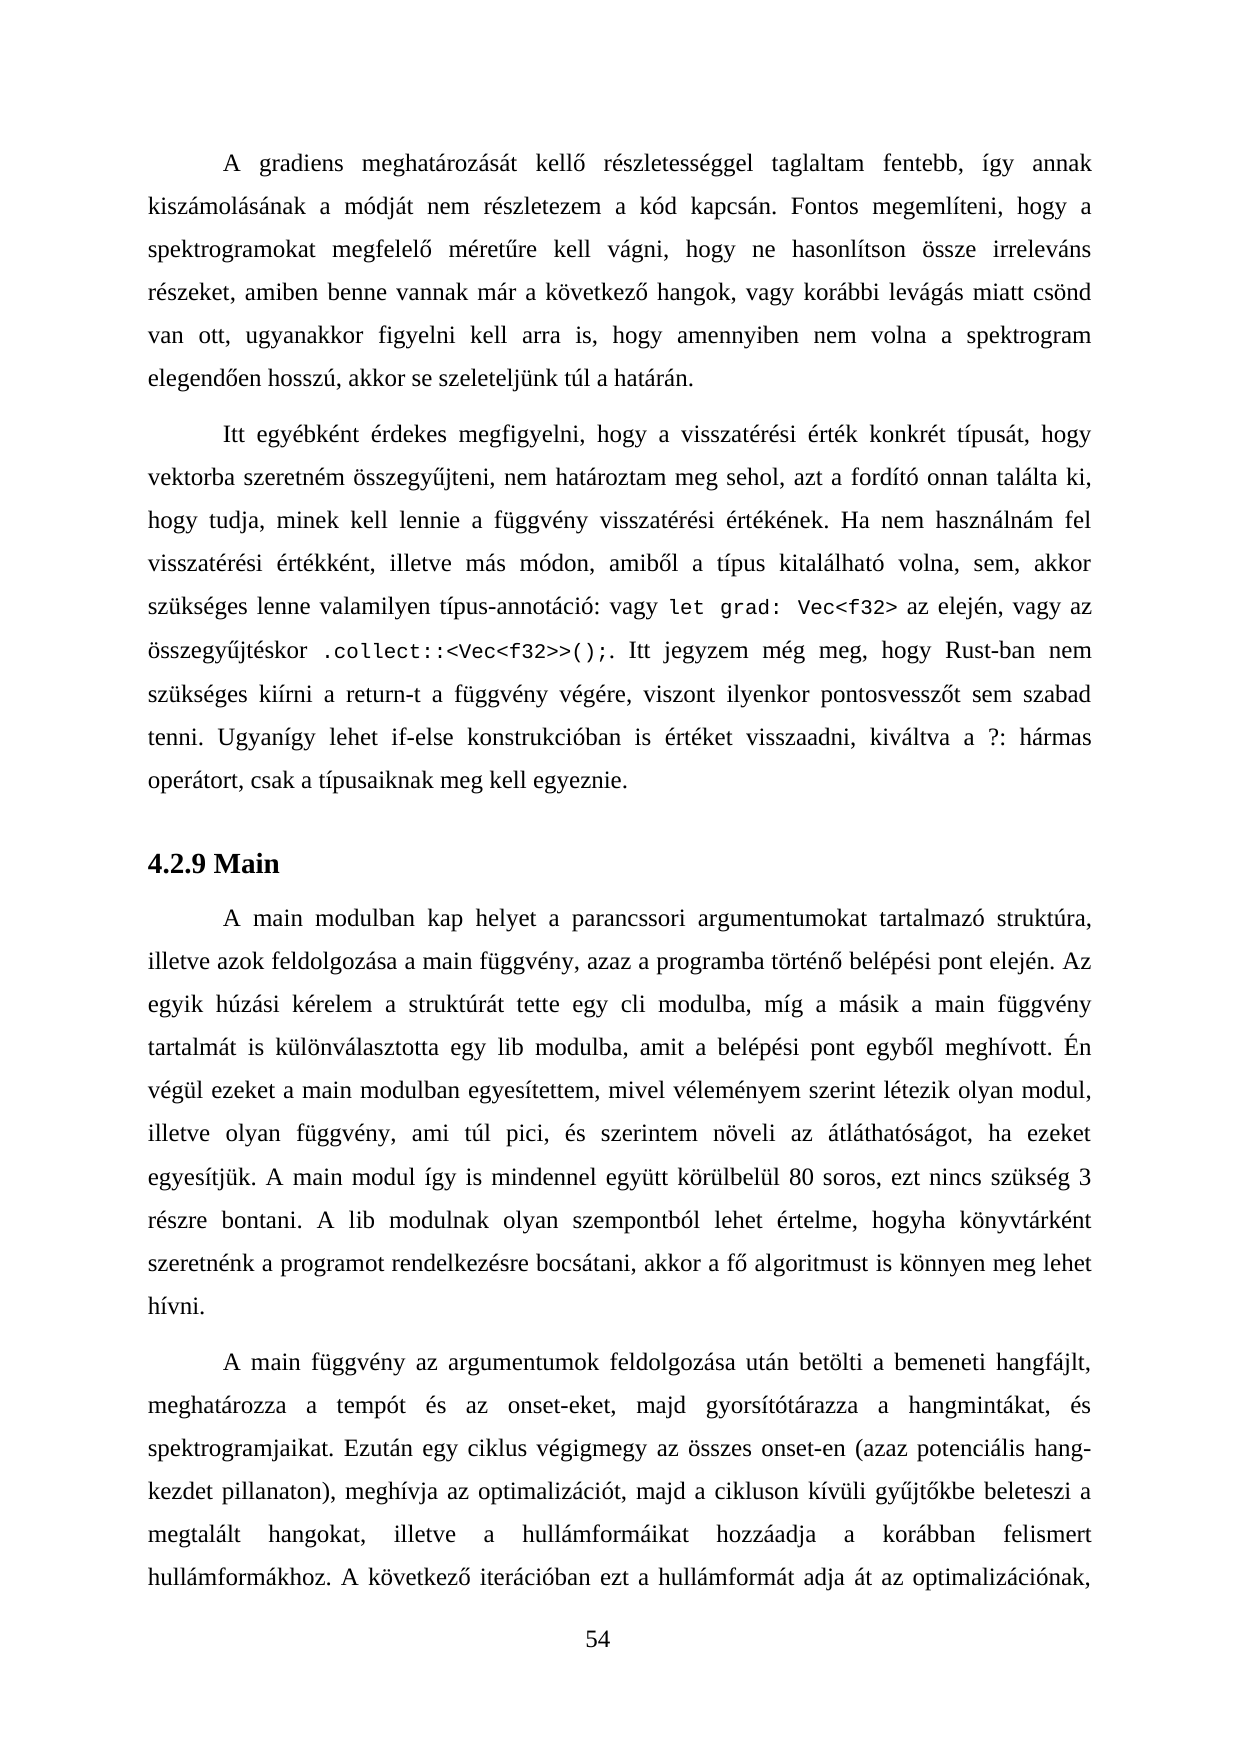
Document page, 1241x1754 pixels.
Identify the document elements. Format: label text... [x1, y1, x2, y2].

text Itt egyébként érdekes megfigyelni, hogy a visszatérési érték konkrét típusát, hogy vektorba szeretném összegyűjteni, nem határoztam meg sehol, azt a fordító onnan találta ki, hogy tudja, minek kell lennie a függvény visszatérési értékének. Ha nem használnám fel visszatérési értékként, illetve más módon, amiből a típus kitalálható volna, sem, akkor szükséges lenne valamilyen típus-annotáció: vagy let grad: Vec<f32> az elején, vagy az összegyűjtéskor .collect::<Vec<f32>>();. Itt jegyzem még meg, hogy Rust-ban nem szükséges kiírni a return-t a függvény végére, viszont ilyenkor pontosvesszőt sem szabad tenni. Ugyanígy lehet if-else konstrukcióban is értéket visszaadni, kiváltva a ?: hármas operátort, csak a típusaiknak meg kell egyeznie. [148, 419, 1092, 794]
text A gradiens meghatározását kellő részletességgel taglaltam fentebb, így annak kiszámolásának a módját nem részletezem a kód kapcsán. Fontos megemlíteni, hogy a spektrogramokat megfelelő méretűre kell vágni, hogy ne hasonlítson össze irreleváns részeket, amiben benne vannak már a következő hangok, vagy korábbi levágás miatt csönd van ott, ugyanakkor figyelni kell arra is, hogy amennyiben nem volna a spektrogram elegendően hosszú, akkor se szeleteljünk túl a határán. [148, 148, 1092, 392]
subtitle Main [148, 846, 1092, 880]
text A main modulban kap helyet a parancssori argumentumokat tartalmazó struktúra, illetve azok feldolgozása a main függvény, azaz a programba történő belépési pont elején. Az egyik húzási kérelem a struktúrát tette egy cli modulba, míg a másik a main függvény tartalmát is különválasztotta egy lib modulba, amit a belépési pont egyből meghívott. Én végül ezeket a main modulban egyesítettem, mivel véleményem szerint létezik olyan modul, illetve olyan függvény, ami túl pici, és szerintem növeli az átláthatóságot, ha ezeket egyesítjük. A main modul így is mindennel együtt körülbelül 80 soros, ezt nincs szükség 3 részre bontani. A lib modulnak olyan szempontból lehet értelme, hogyha könyvtárként szeretnénk a programot rendelkezésre bocsátani, akkor a fő algoritmust is könnyen meg lehet hívni. [148, 903, 1092, 1320]
text A main függvény az argumentumok feldolgozása után betölti a bemeneti hangfájlt, meghatározza a tempót és az onset-eket, majd gyorsítótárazza a hangmintákat, és spektrogramjaikat. Ezután egy ciklus végigmegy az összes onset-en (azaz potenciális hang-kezdet pillanaton), meghívja az optimalizációt, majd a cikluson kívüli gyűjtőkbe beleteszi a megtalált hangokat, illetve a hullámformáikat hozzáadja a korábban felismert hullámformákhoz. A következő iterációban ezt a hullámformát adja át az optimalizációnak, [148, 1347, 1092, 1591]
